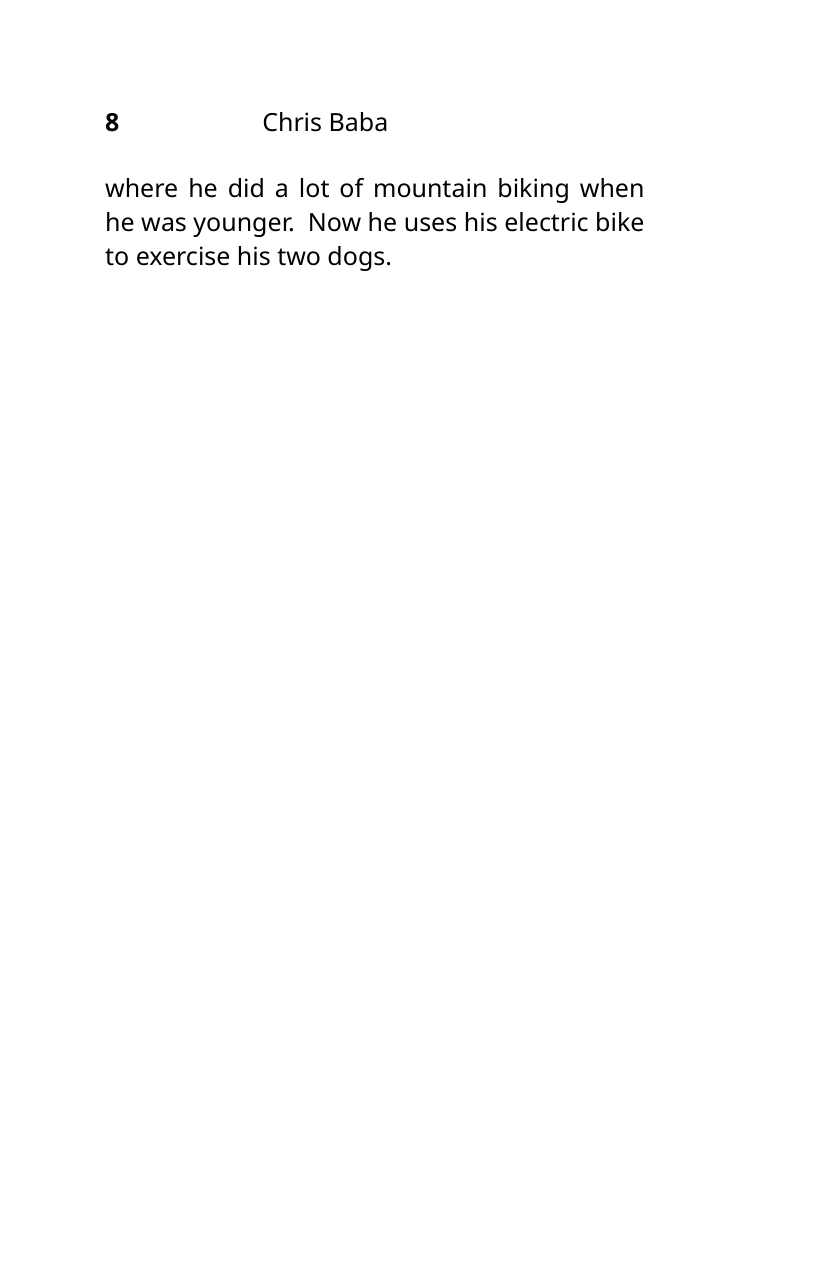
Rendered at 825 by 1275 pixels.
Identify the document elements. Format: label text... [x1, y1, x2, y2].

text where he did a lot of mountain biking when he was younger. Now he uses his electric bike to exercise his two dogs. [105, 171, 645, 273]
